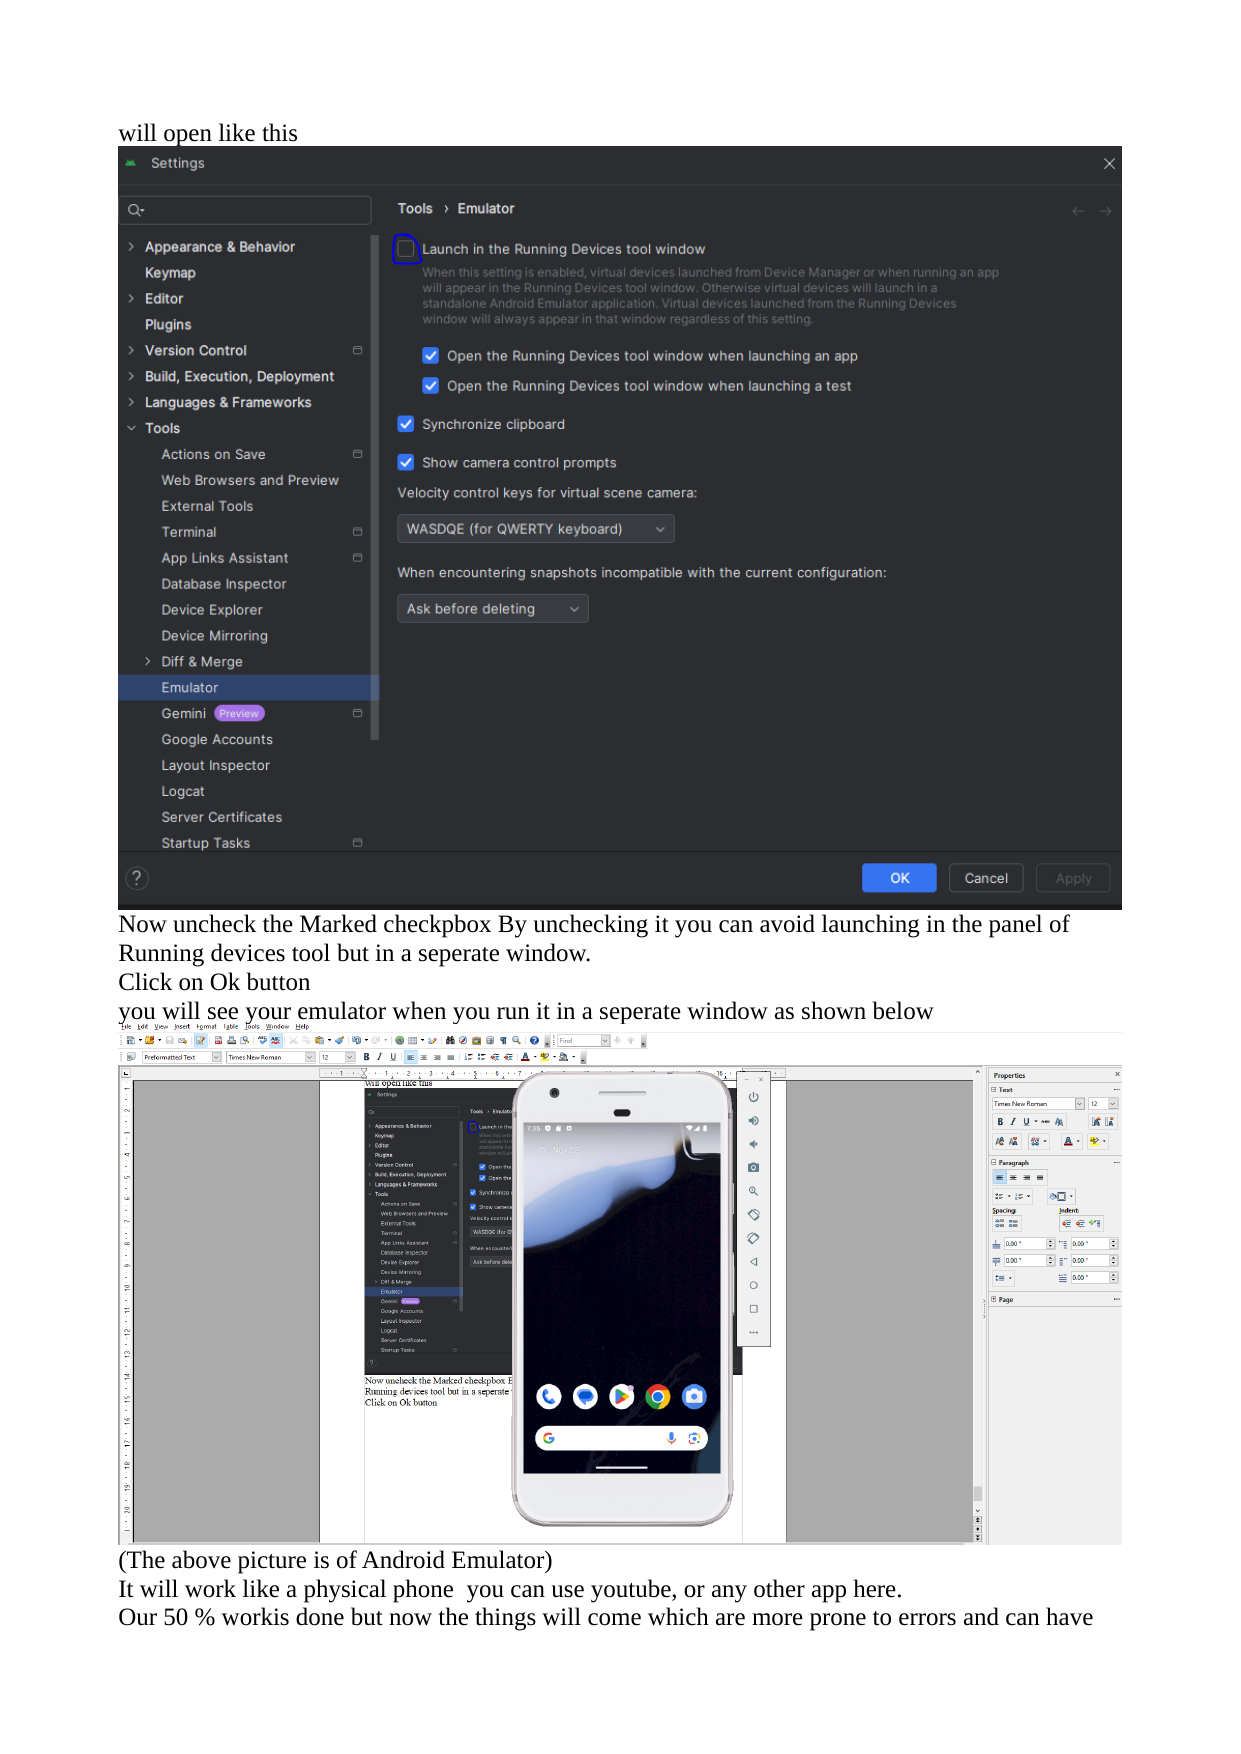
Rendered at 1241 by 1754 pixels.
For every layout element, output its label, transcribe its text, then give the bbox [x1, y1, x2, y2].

text It will work like a physical phone you can use youtube, or any other app here. [118, 1574, 1122, 1602]
picture [118, 1024, 1122, 1545]
text Now uncheck the Marked checkpbox By unchecking it you can avoid launching in the panel of Running devices tool but in a seperate window. [118, 910, 1122, 967]
text will open like this [118, 118, 1122, 146]
text you will see your emulator when you run it in a seperate window as shown below [118, 996, 1122, 1024]
text Our 50 % workis done but now the things will come which are more prone to errors and can have [118, 1602, 1122, 1631]
picture [118, 146, 1122, 910]
text (The above picture is of Android Emulator) [118, 1545, 1122, 1574]
text Click on Ok button [118, 967, 1122, 996]
